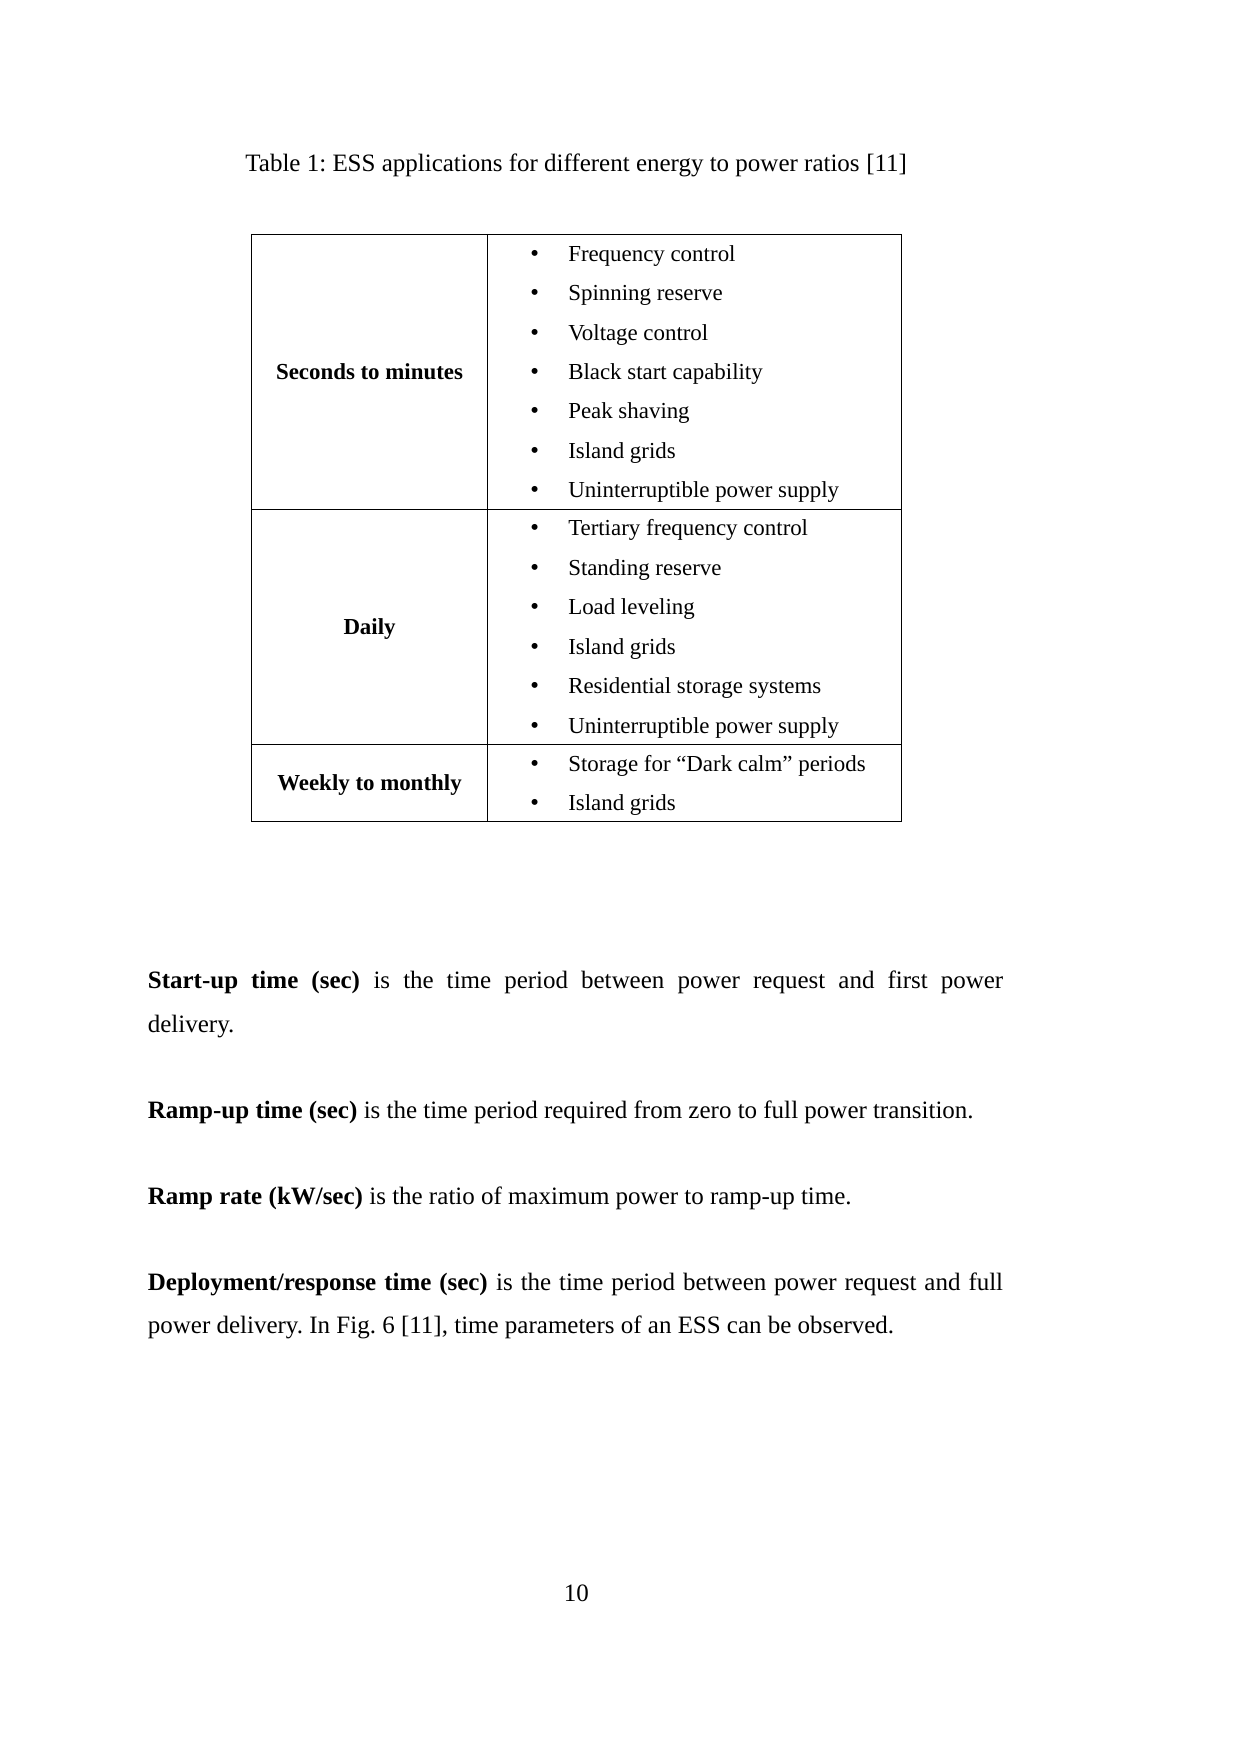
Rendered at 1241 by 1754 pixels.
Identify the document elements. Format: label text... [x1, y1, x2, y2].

text Start-up time (sec) is the time period between power request and first power delivery. [148, 966, 1004, 1037]
text Deployment/response time (sec) is the time period between power request and full power delivery. In Fig. 6 [11], time parameters of an ESS can be observed. [148, 1267, 1004, 1339]
text Ramp rate (kW/sec) is the ratio of maximum power to ramp-up time. [148, 1181, 1004, 1210]
text Ramp-up time (sec) is the time period required from zero to full power transition. [148, 1095, 1004, 1124]
table_header Seconds to minutes [252, 235, 487, 509]
table_cell Daily [252, 510, 487, 744]
table_cell Storage for “Dark calm” periods Island grids [488, 745, 901, 821]
table_cell Weekly to monthly [252, 745, 487, 821]
text Table 1: ESS applications for different energy to power ratios [11] [148, 148, 1004, 176]
table_header Frequency control Spinning reserve Voltage control Black start capability Peak shaving Island grids Uninterruptible power supply [488, 235, 901, 509]
table_cell Tertiary frequency control Standing reserve Load leveling Island grids Residential storage systems Uninterruptible power supply [488, 510, 901, 744]
